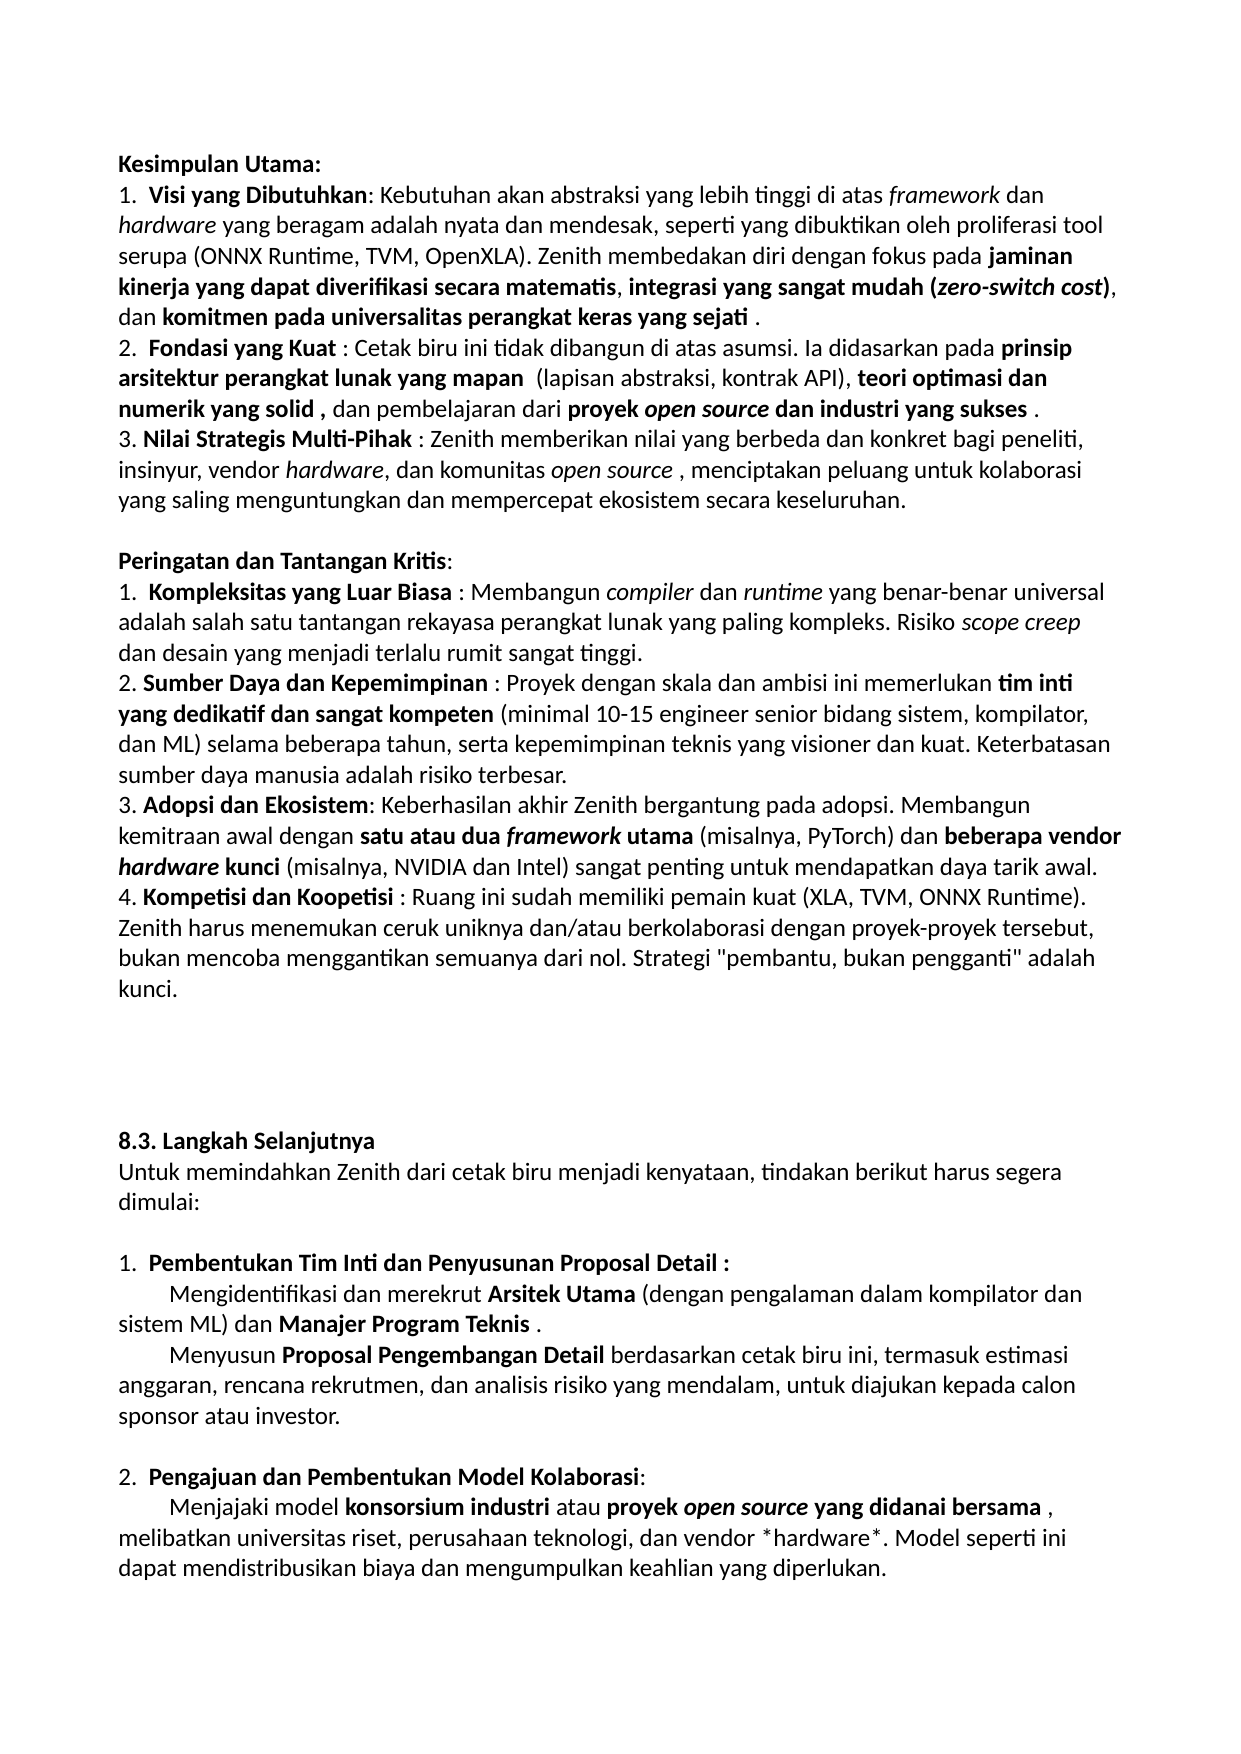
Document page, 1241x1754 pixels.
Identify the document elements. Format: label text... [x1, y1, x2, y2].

text 1. Visi yang Dibutuhkan: Kebutuhan akan abstraksi yang lebih tinggi di atas framework dan hardware yang beragam adalah nyata dan mendesak, seperti yang dibuktikan oleh proliferasi tool serupa (ONNX Runtime, TVM, OpenXLA). Zenith membedakan diri dengan fokus pada jaminan kinerja yang dapat diverifikasi secara matematis, integrasi yang sangat mudah (zero-switch cost), dan komitmen pada universalitas perangkat keras yang sejati . [118, 179, 1122, 332]
text Kesimpulan Utama: [118, 149, 1122, 179]
text 2. Sumber Daya dan Kepemimpinan : Proyek dengan skala dan ambisi ini memerlukan tim inti yang dedikatif dan sangat kompeten (minimal 10-15 engineer senior bidang sistem, kompilator, dan ML) selama beberapa tahun, serta kepemimpinan teknis yang visioner dan kuat. Keterbatasan sumber daya manusia adalah risiko terbesar. [118, 667, 1122, 789]
text 4. Kompetisi dan Koopetisi : Ruang ini sudah memiliki pemain kuat (XLA, TVM, ONNX Runtime). Zenith harus menemukan ceruk uniknya dan/atau berkolaborasi dengan proyek-proyek tersebut, bukan mencoba menggantikan semuanya dari nol. Strategi "pembantu, bukan pengganti" adalah kunci. [118, 881, 1122, 1095]
text 3. Adopsi dan Ekosistem: Keberhasilan akhir Zenith bergantung pada adopsi. Membangun kemitraan awal dengan satu atau dua framework utama (misalnya, PyTorch) dan beberapa vendor hardware kunci (misalnya, NVIDIA dan Intel) sangat penting untuk mendapatkan daya tarik awal. [118, 789, 1122, 881]
text Menyusun Proposal Pengembangan Detail berdasarkan cetak biru ini, termasuk estimasi anggaran, rencana rekrutmen, dan analisis risiko yang mendalam, untuk diajukan kepada calon sponsor atau investor. [118, 1339, 1122, 1431]
text 2. Pengajuan dan Pembentukan Model Kolaborasi: [118, 1461, 1122, 1492]
text 1. Kompleksitas yang Luar Biasa : Membangun compiler dan runtime yang benar-benar universal adalah salah satu tantangan rekayasa perangkat lunak yang paling kompleks. Risiko scope creep dan desain yang menjadi terlalu rumit sangat tinggi. [118, 576, 1122, 667]
text Menjajaki model konsorsium industri atau proyek open source yang didanai bersama , melibatkan universitas riset, perusahaan teknologi, dan vendor *hardware*. Model seperti ini dapat mendistribusikan biaya dan mengumpulkan keahlian yang diperlukan. [118, 1492, 1122, 1583]
text 2. Fondasi yang Kuat : Cetak biru ini tidak dibangun di atas asumsi. Ia didasarkan pada prinsip arsitektur perangkat lunak yang mapan (lapisan abstraksi, kontrak API), teori optimasi dan numerik yang solid , dan pembelajaran dari proyek open source dan industri yang sukses . [118, 332, 1122, 423]
text Peringatan dan Tantangan Kritis: [118, 545, 1122, 576]
text Mengidentifikasi dan merekrut Arsitek Utama (dengan pengalaman dalam kompilator dan sistem ML) dan Manajer Program Teknis . [118, 1278, 1122, 1339]
text 1. Pembentukan Tim Inti dan Penyusunan Proposal Detail : [118, 1247, 1122, 1278]
text 8.3. Langkah Selanjutnya [118, 1125, 1122, 1156]
text 3. Nilai Strategis Multi-Pihak : Zenith memberikan nilai yang berbeda dan konkret bagi peneliti, insinyur, vendor hardware, dan komunitas open source , menciptakan peluang untuk kolaborasi yang saling menguntungkan dan mempercepat ekosistem secara keseluruhan. [118, 423, 1122, 515]
text Untuk memindahkan Zenith dari cetak biru menjadi kenyataan, tindakan berikut harus segera dimulai: [118, 1156, 1122, 1217]
